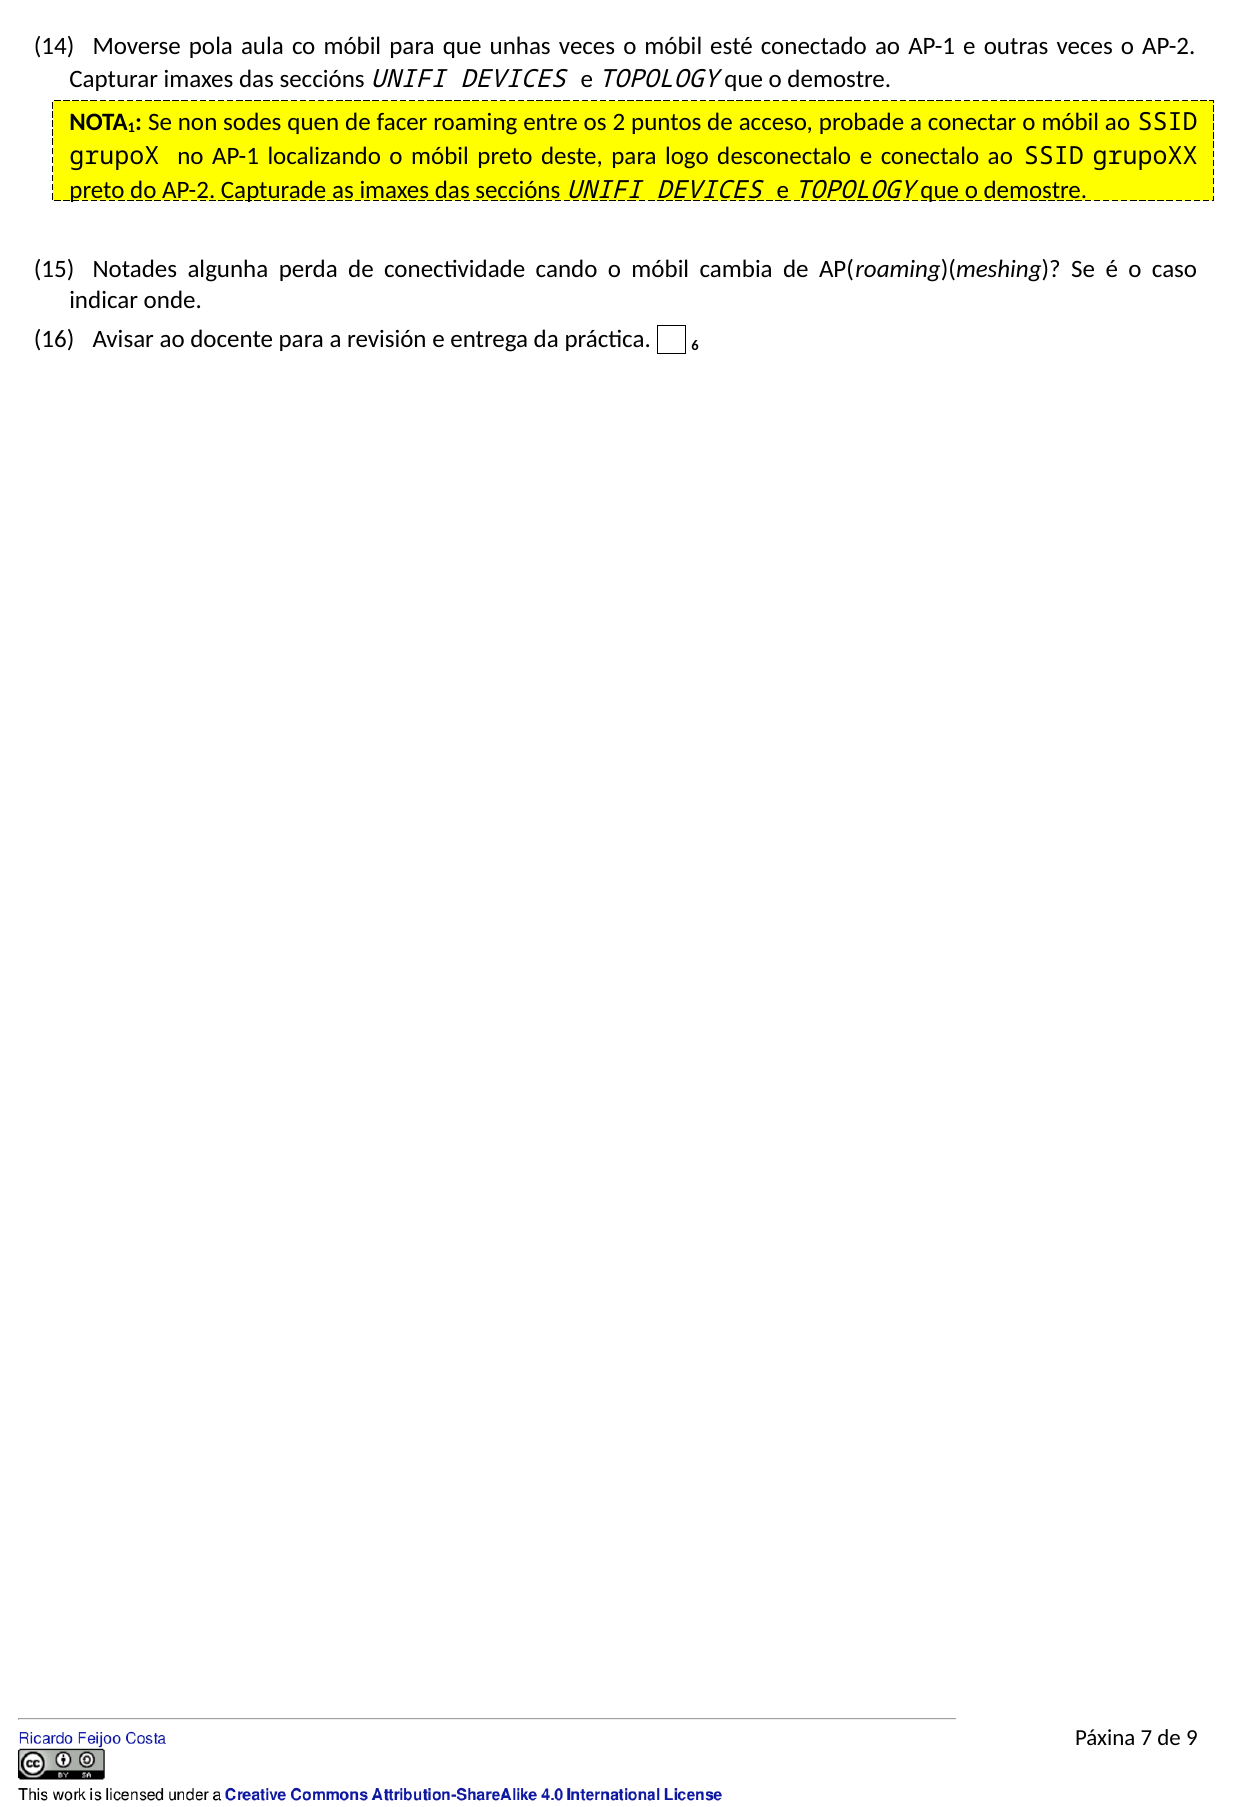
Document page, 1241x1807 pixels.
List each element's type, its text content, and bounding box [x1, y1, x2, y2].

list Moverse pola aula co móbil para que unhas veces o móbil esté conectado ao AP-1 e outras veces o AP-2. Capturar imaxes das seccións UNIFI DEVICES e TOPOLOGY que o demostre. [34, 30, 1197, 94]
list Avisar ao docente para a revisión e entrega da práctica. 6 [34, 323, 1197, 354]
picture [8, 1713, 957, 1805]
list NOTA1: Se non sodes quen de facer roaming entre os 2 puntos de acceso, probade a conectar o móbil ao SSID grupoX no AP-1 localizando o móbil preto deste, para logo desconectalo e conectalo ao SSID grupoXX preto do AP-2. Capturade as imaxes das seccións UNIFI DEVICES e TOPOLOGY que o demostre. [34, 103, 1197, 205]
list Notades algunha perda de conectividade cando o móbil cambia de AP(roaming)(meshing)? Se é o caso indicar onde. [34, 253, 1197, 314]
